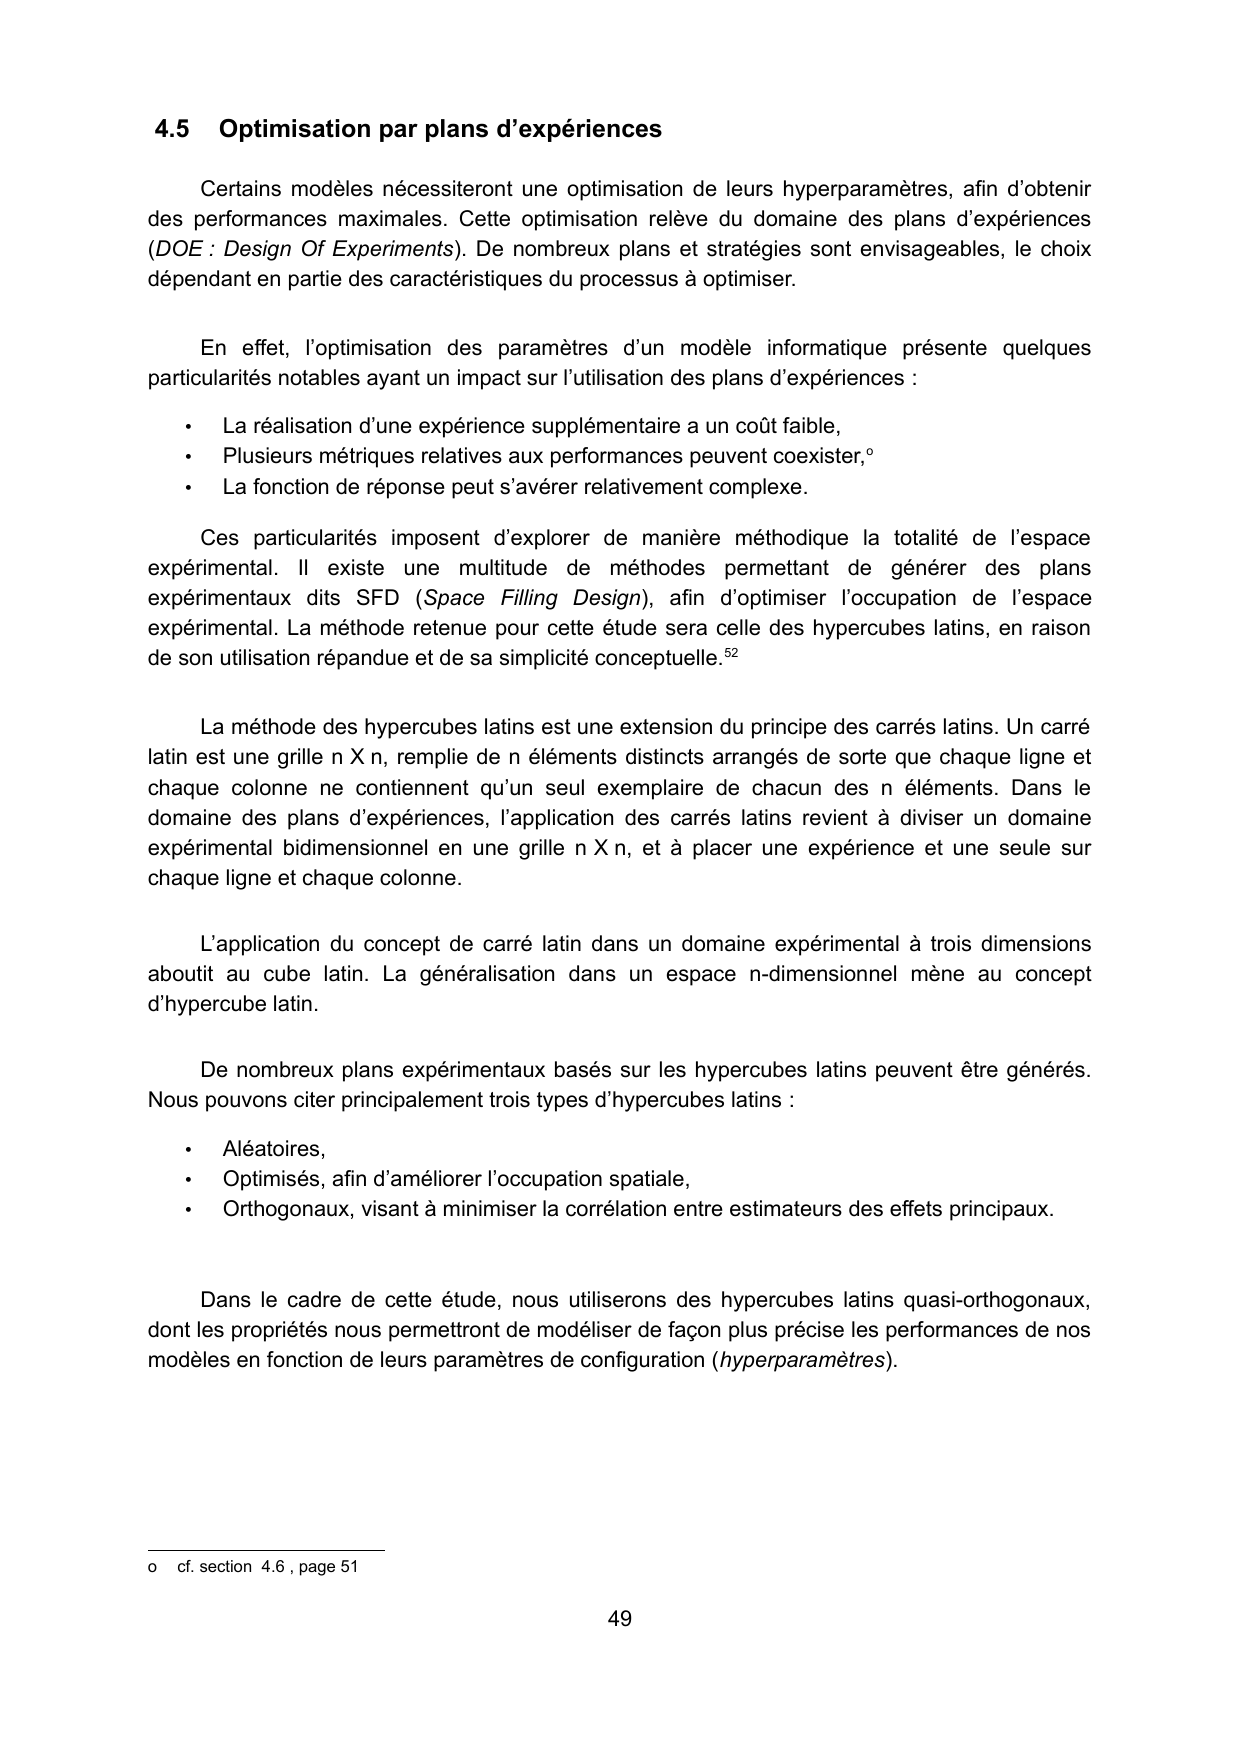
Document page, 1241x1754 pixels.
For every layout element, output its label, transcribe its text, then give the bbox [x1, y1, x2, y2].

list Optimisés, afin d’améliorer l’occupation spatiale, [185, 1166, 1093, 1191]
text Ces particularités imposent d’explorer de manière méthodique la totalité de l’espace expérimental. Il existe une multitude de méthodes permettant de générer des plans expérimentaux dits SFD (Space Filling Design), afin d’optimiser l’occupation de l’espace expérimental. La méthode retenue pour cette étude sera celle des hypercubes latins, en raison de son utilisation répandue et de sa simplicité conceptuelle.52 [148, 524, 1093, 671]
list Aléatoires, [185, 1135, 1093, 1161]
subtitle Optimisation par plans d’expériences [148, 113, 1093, 142]
text Certains modèles nécessiteront une optimisation de leurs hyperparamètres, afin d’obtenir des performances maximales. Cette optimisation relève du domaine des plans d’expériences (DOE : Design Of Experiments). De nombreux plans et stratégies sont envisageables, le choix dépendant en partie des caractéristiques du processus à optimiser. [148, 176, 1093, 291]
text De nombreux plans expérimentaux basés sur les hypercubes latins peuvent être générés. Nous pouvons citer principalement trois types d’hypercubes latins : [148, 1057, 1093, 1113]
text En effet, l’optimisation des paramètres d’un modèle informatique présente quelques particularités notables ayant un impact sur l’utilisation des plans d’expériences : [148, 335, 1093, 390]
list Orthogonaux, visant à minimiser la corrélation entre estimateurs des effets principaux. [185, 1196, 1093, 1221]
text La méthode des hypercubes latins est une extension du principe des carrés latins. Un carré latin est une grille n X n, remplie de n éléments distincts arrangés de sorte que chaque ligne et chaque colonne ne contiennent qu’un seul exemplaire de chacun des n éléments. Dans le domaine des plans d’expériences, l’application des carrés latins revient à diviser un domaine expérimental bidimensionnel en une grille n X n, et à placer une expérience et une seule sur chaque ligne et chaque colonne. [148, 714, 1093, 890]
list Plusieurs métriques relatives aux performances peuvent coexister, [185, 443, 1093, 468]
list La fonction de réponse peut s’avérer relativement complexe. [185, 473, 1093, 499]
text L’application du concept de carré latin dans un domaine expérimental à trois dimensions aboutit au cube latin. La généralisation dans un espace n-dimensionnel mène au concept d’hypercube latin. [148, 931, 1093, 1017]
text Dans le cadre de cette étude, nous utiliserons des hypercubes latins quasi-orthogonaux, dont les propriétés nous permettront de modéliser de façon plus précise les performances de nos modèles en fonction de leurs paramètres de configuration (hyperparamètres). [148, 1286, 1093, 1372]
list cf. section 4.6 , page 51 [148, 1556, 1093, 1576]
list La réalisation d’une expérience supplémentaire a un coût faible, [185, 413, 1093, 438]
